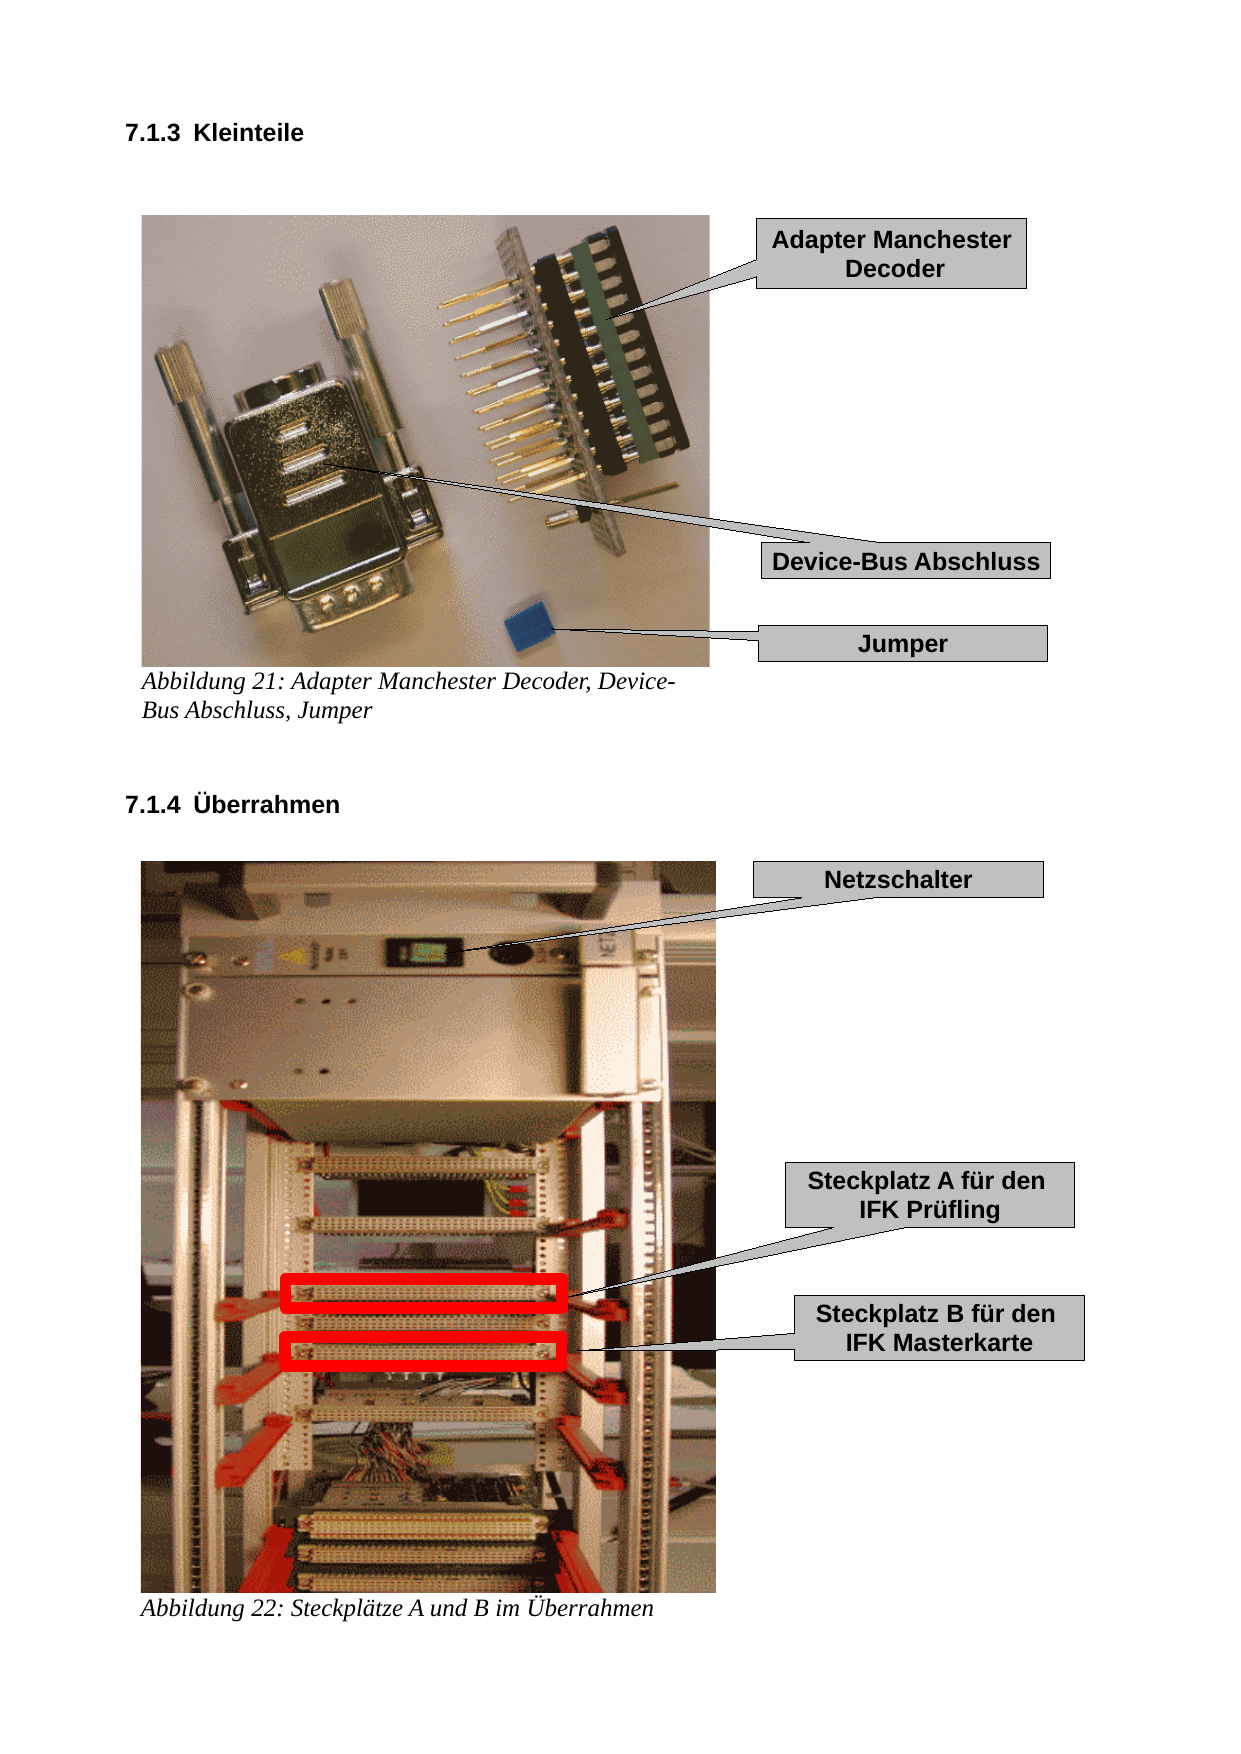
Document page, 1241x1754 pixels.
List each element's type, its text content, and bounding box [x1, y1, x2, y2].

picture [140, 861, 716, 1593]
picture [141, 215, 710, 667]
subtitle Kleinteile [118, 118, 1122, 147]
text Abbildung 21: Adapter Manchester Decoder, Device-Bus Abschluss, Jumper [142, 667, 709, 724]
subtitle Überrahmen [118, 790, 1122, 819]
text Abbildung 22: Steckplätze A und B im Überrahmen [141, 1593, 716, 1621]
picture [291, 1285, 556, 1302]
